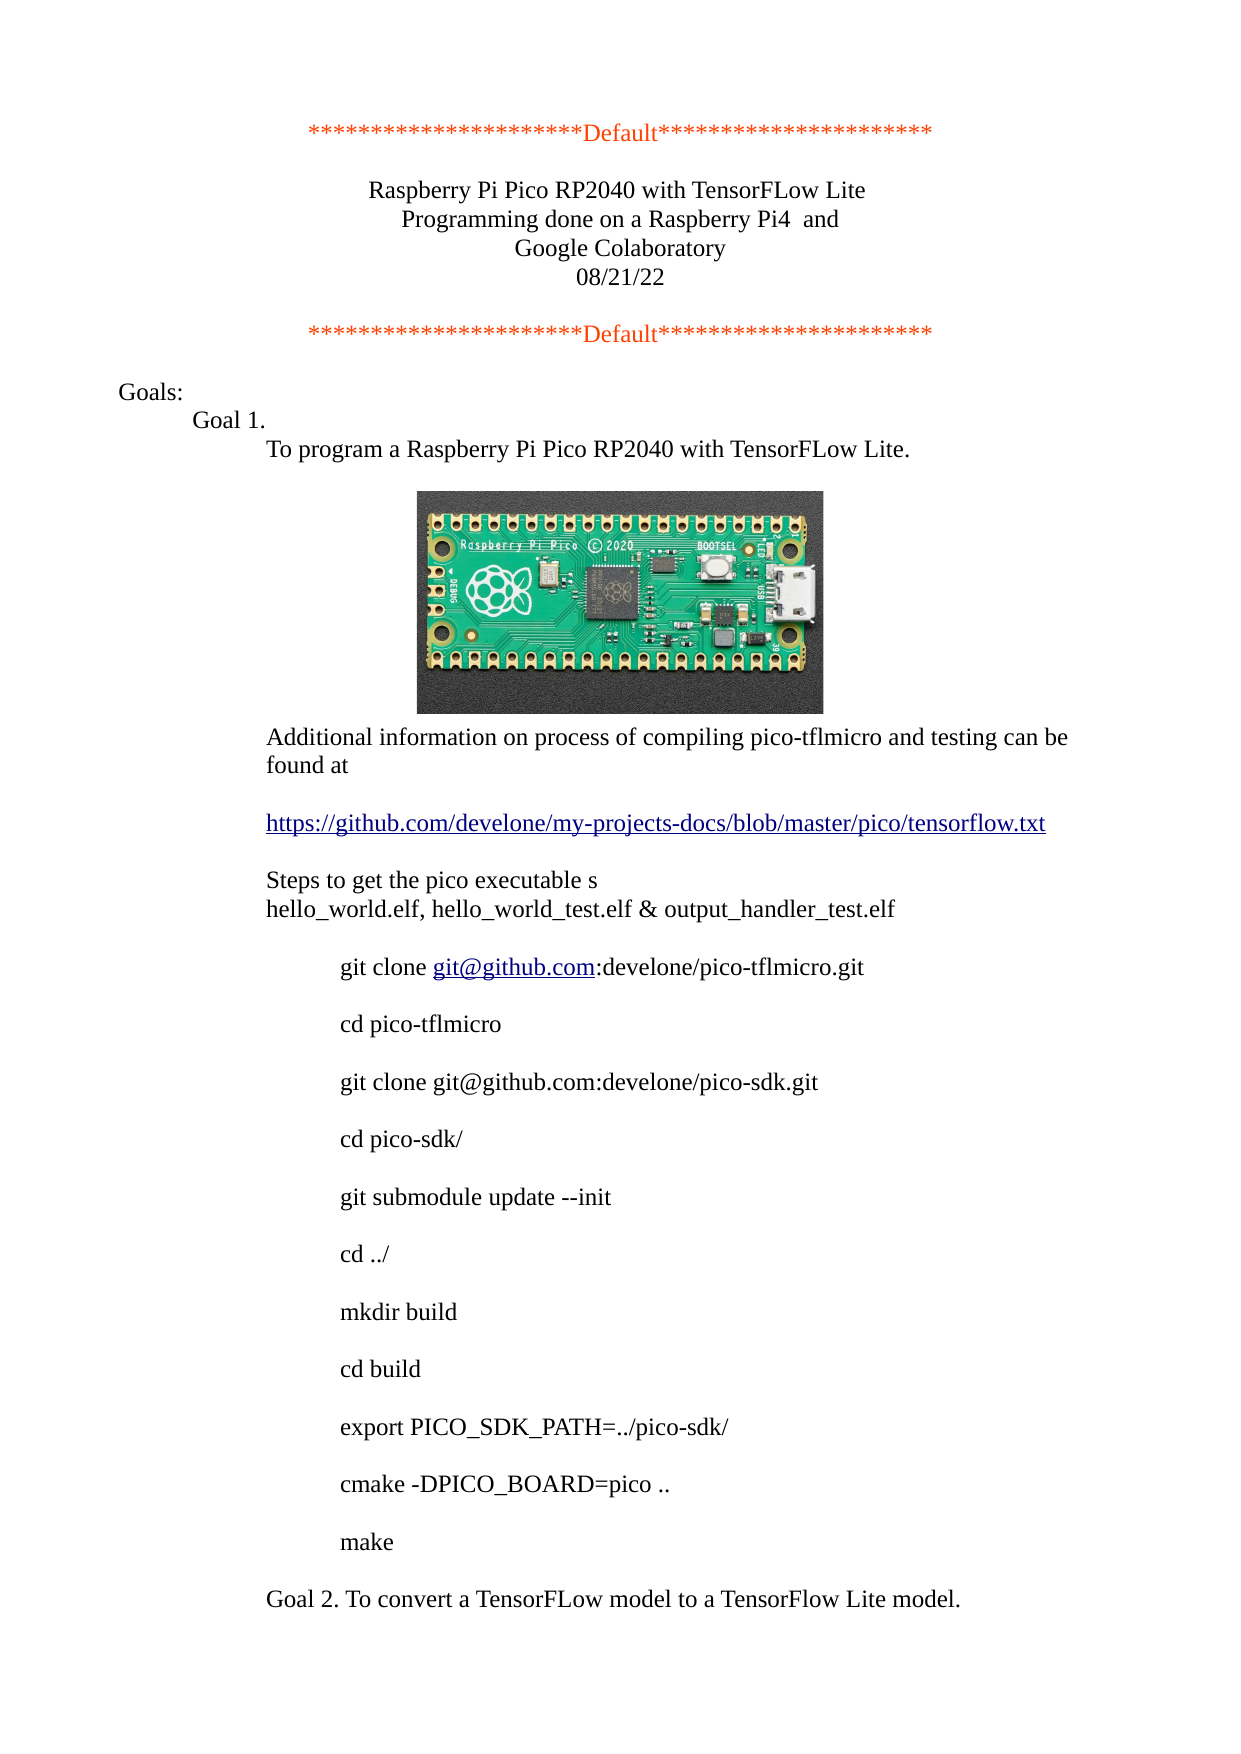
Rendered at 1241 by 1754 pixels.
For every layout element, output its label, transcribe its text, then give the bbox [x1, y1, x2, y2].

text Goal 1. [118, 406, 1122, 434]
text Steps to get the pico executable s [118, 866, 1122, 894]
text Goal 2. To convert a TensorFLow model to a TensorFlow Lite model. [118, 1584, 1122, 1613]
text Programming done on a Raspberry Pi4 and [118, 204, 1122, 233]
text hello_world.elf, hello_world_test.elf & output_handler_test.elf [118, 894, 1122, 923]
text **********************Default********************** [118, 319, 1122, 348]
text Google Colaboratory [118, 233, 1122, 262]
text Goals: [118, 377, 1122, 406]
text Additional information on process of compiling pico-tflmicro and testing can be found at [118, 722, 1122, 779]
text cd build [118, 1354, 1122, 1383]
picture [416, 491, 824, 714]
text git submodule update --init [118, 1182, 1122, 1211]
text cd pico-sdk/ [118, 1124, 1122, 1153]
text cd pico-tflmicro [118, 1009, 1122, 1038]
text https://github.com/develone/my-projects-docs/blob/master/pico/tensorflow.txt [118, 808, 1122, 837]
text make [118, 1527, 1122, 1556]
text git clone git@github.com:develone/pico-sdk.git [118, 1067, 1122, 1096]
text cmake -DPICO_BOARD=pico .. [118, 1469, 1122, 1498]
text cd ../ [118, 1239, 1122, 1268]
text To program a Raspberry Pi Pico RP2040 with TensorFLow Lite. [118, 434, 1122, 463]
text git clone git@github.com:develone/pico-tflmicro.git [118, 952, 1122, 981]
text Raspberry Pi Pico RP2040 with TensorFLow Lite [118, 176, 1122, 204]
text export PICO_SDK_PATH=../pico-sdk/ [118, 1412, 1122, 1441]
text **********************Default********************** [118, 118, 1122, 147]
text 08/21/22 [118, 262, 1122, 291]
text mkdir build [118, 1297, 1122, 1326]
